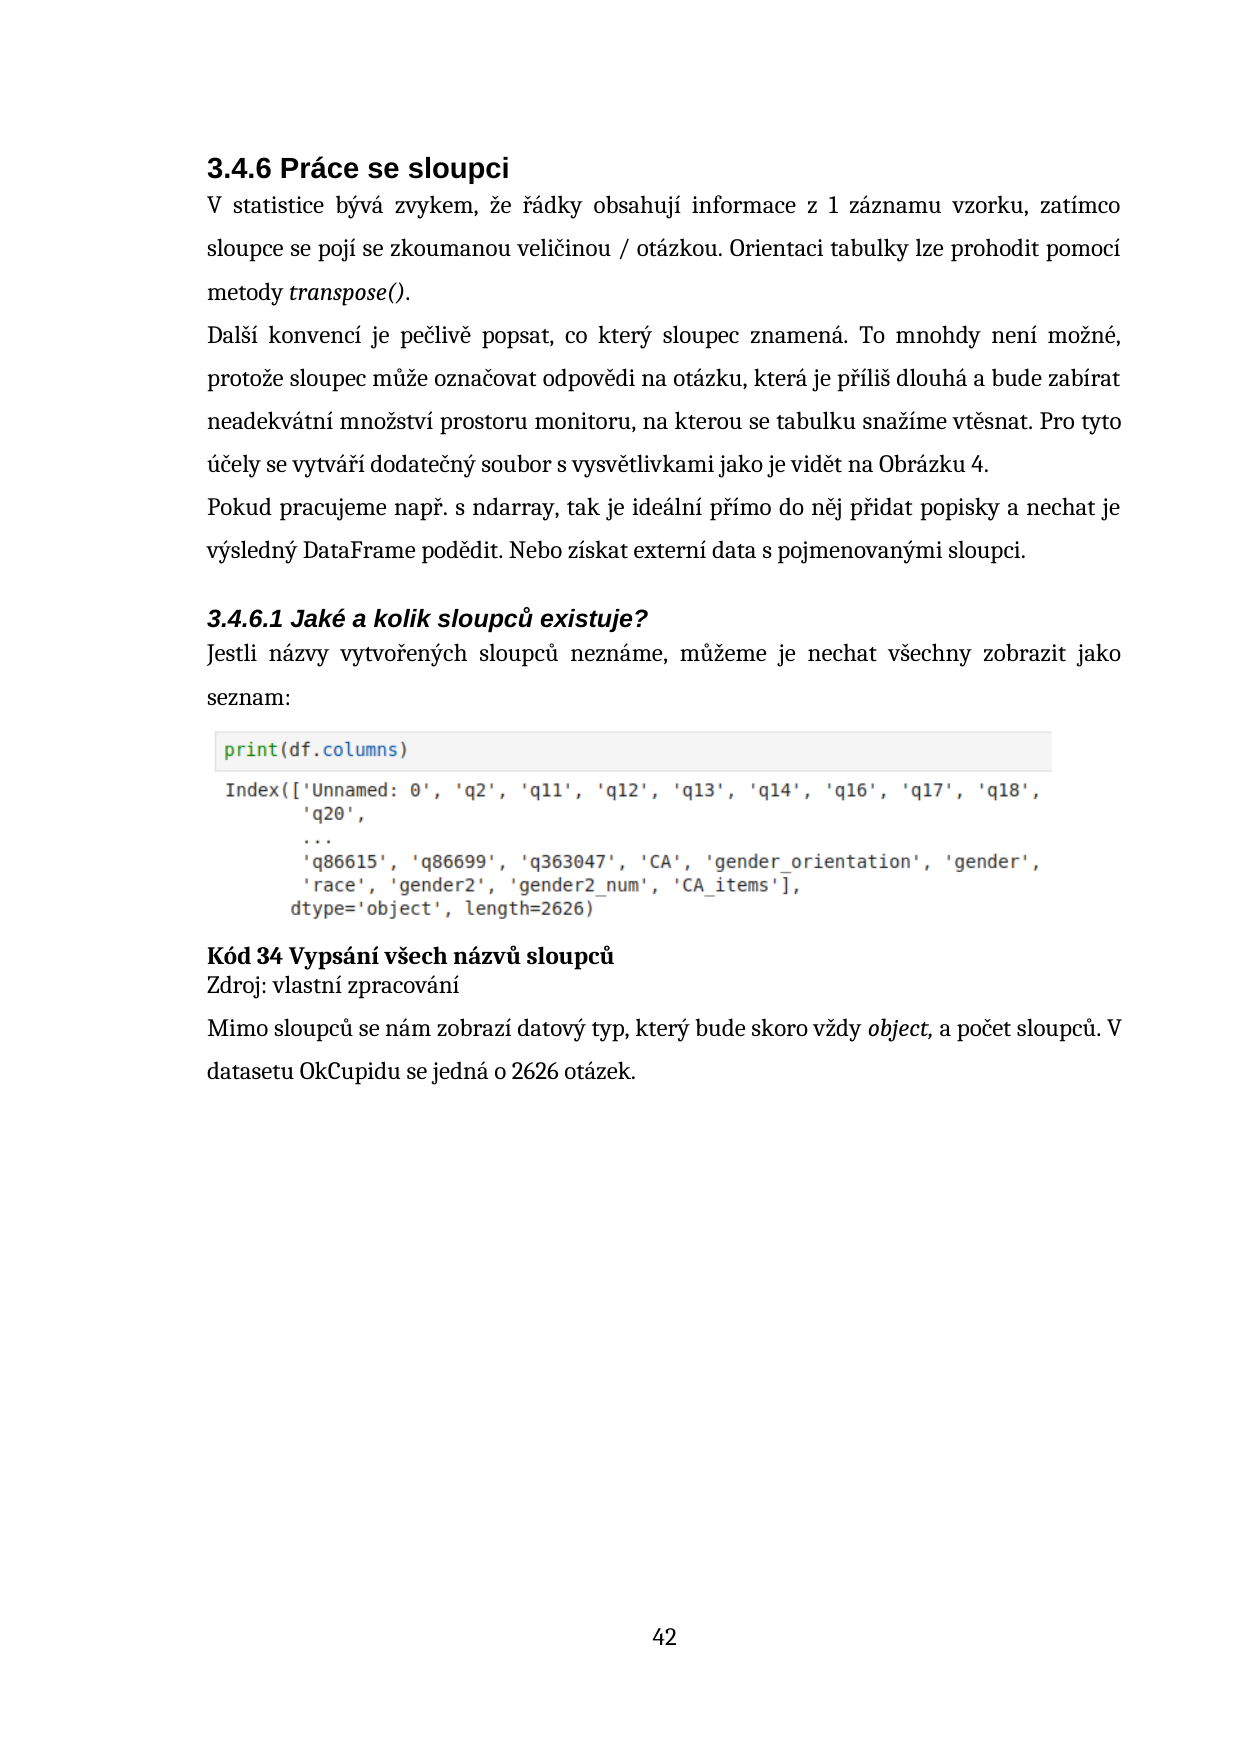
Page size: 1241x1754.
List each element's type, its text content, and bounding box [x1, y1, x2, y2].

picture [206, 725, 1052, 928]
text Mimo sloupců se nám zobrazí datový typ, který bude skoro vždy object, a počet sloupců. V datasetu OkCupidu se jedná o 2626 otázek. [207, 1014, 1122, 1086]
text Další konvencí je pečlivě popsat, co který sloupec znamená. To mnohdy není možné, protože sloupec může označovat odpovědi na otázku, která je příliš dlouhá a bude zabírat neadekvátní množství prostoru monitoru, na kterou se tabulku snažíme vtěsnat. Pro tyto účely se vytváří dodatečný soubor s vysvětlivkami jako je vidět na Obrázku 4. [207, 321, 1122, 479]
subtitle 3.4.6 Práce se sloupci [207, 151, 1122, 185]
text Pokud pracujeme např. s ndarray, tak je ideální přímo do něj přidat popisky a nechat je výsledný DataFrame podědit. Nebo získat externí data s pojmenovanými sloupci. [207, 493, 1122, 565]
text V statistice bývá zvykem, že řádky obsahují informace z 1 záznamu vzorku, zatímco sloupce se pojí se zkoumanou veličinou / otázkou. Orientaci tabulky lze prohodit pomocí metody transpose(). [207, 191, 1122, 306]
text Zdroj: vlastní zpracování [207, 971, 1122, 999]
title Kód 34 Vypsání všech názvů sloupců [207, 942, 1122, 971]
text Jestli názvy vytvořených sloupců neznáme, můžeme je nechat všechny zobrazit jako seznam: [207, 639, 1122, 711]
subtitle 3.4.6.1 Jaké a kolik sloupců existuje? [207, 604, 1122, 633]
